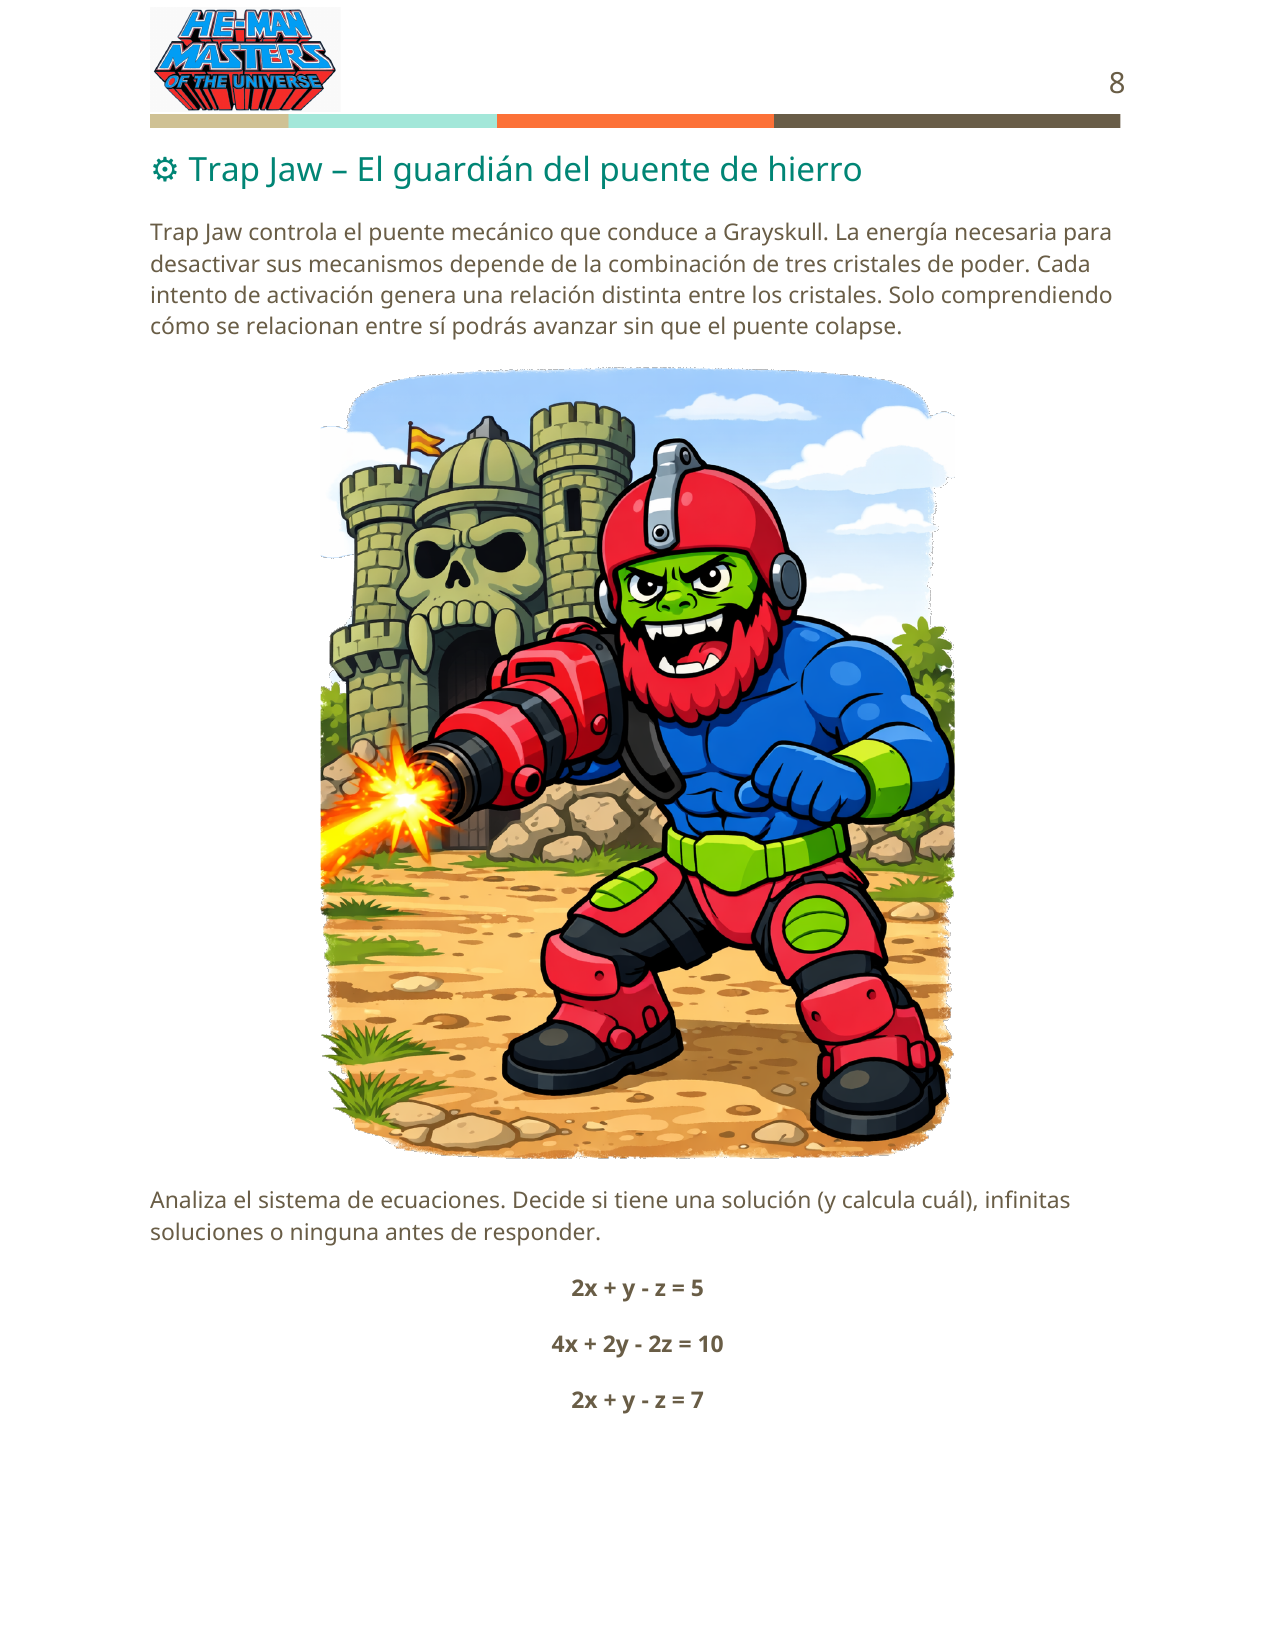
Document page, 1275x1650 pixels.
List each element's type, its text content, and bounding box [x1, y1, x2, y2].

picture [150, 114, 1121, 128]
text Trap Jaw controla el puente mecánico que conduce a Grayskull. La energía necesaria para desactivar sus mecanismos depende de la combinación de tres cristales de poder. Cada intento de activación genera una relación distinta entre los cristales. Solo comprendiendo cómo se relacionan entre sí podrás avanzar sin que el puente colapse. [150, 216, 1125, 341]
text 2x + y - z = 5 [150, 1272, 1125, 1303]
text Analiza el sistema de ecuaciones. Decide si tiene una solución (y calcula cuál), infinitas soluciones o ninguna antes de responder. [150, 1184, 1125, 1247]
picture [150, 7, 341, 112]
subtitle ⚙️ Trap Jaw – El guardián del puente de hierro [150, 146, 1125, 191]
text 2x + y - z = 7 [150, 1384, 1125, 1416]
text 4x + 2y - 2z = 10 [150, 1328, 1125, 1359]
picture [320, 366, 955, 1160]
